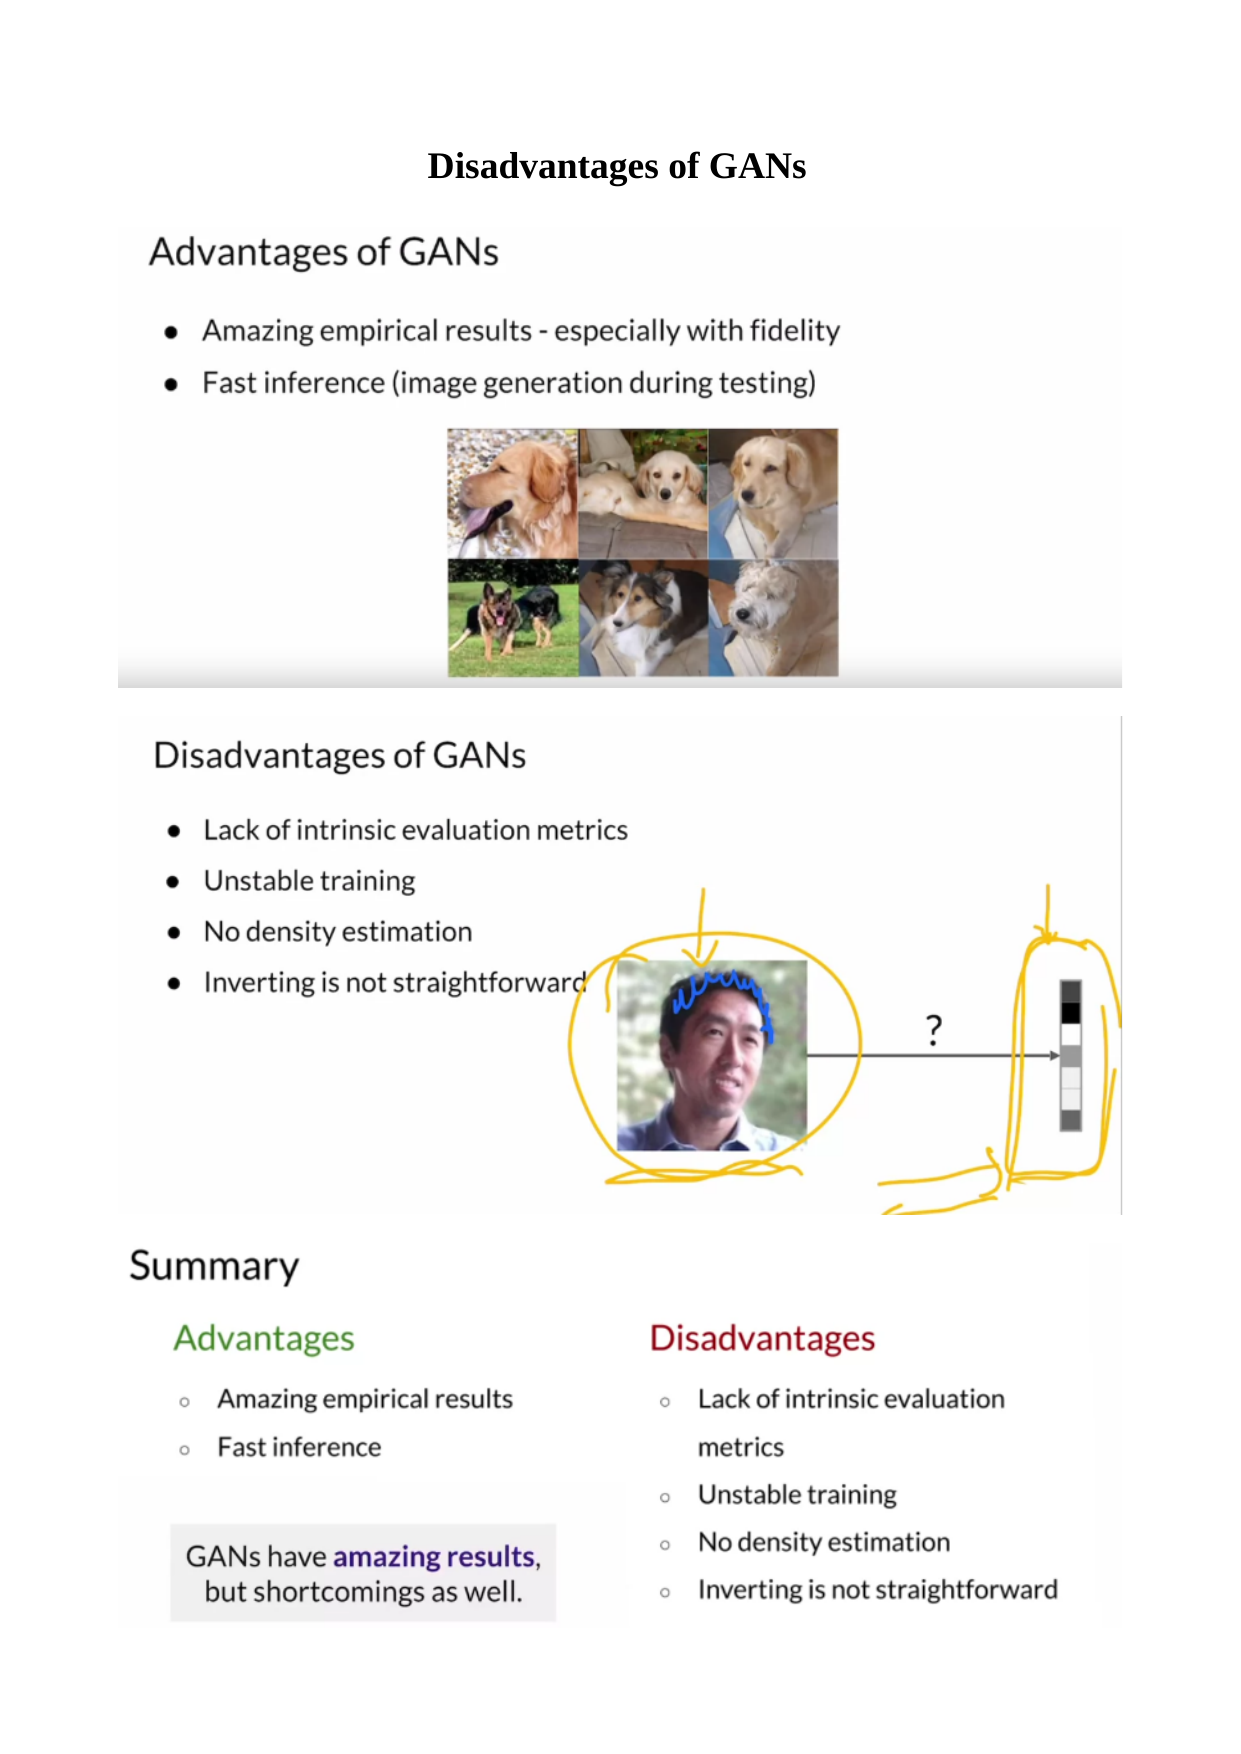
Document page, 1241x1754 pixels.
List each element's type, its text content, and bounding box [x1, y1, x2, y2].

subtitle Disadvantages of GANs [118, 143, 1122, 186]
picture [118, 716, 1123, 1215]
picture [118, 227, 1123, 688]
picture [118, 1243, 1123, 1628]
